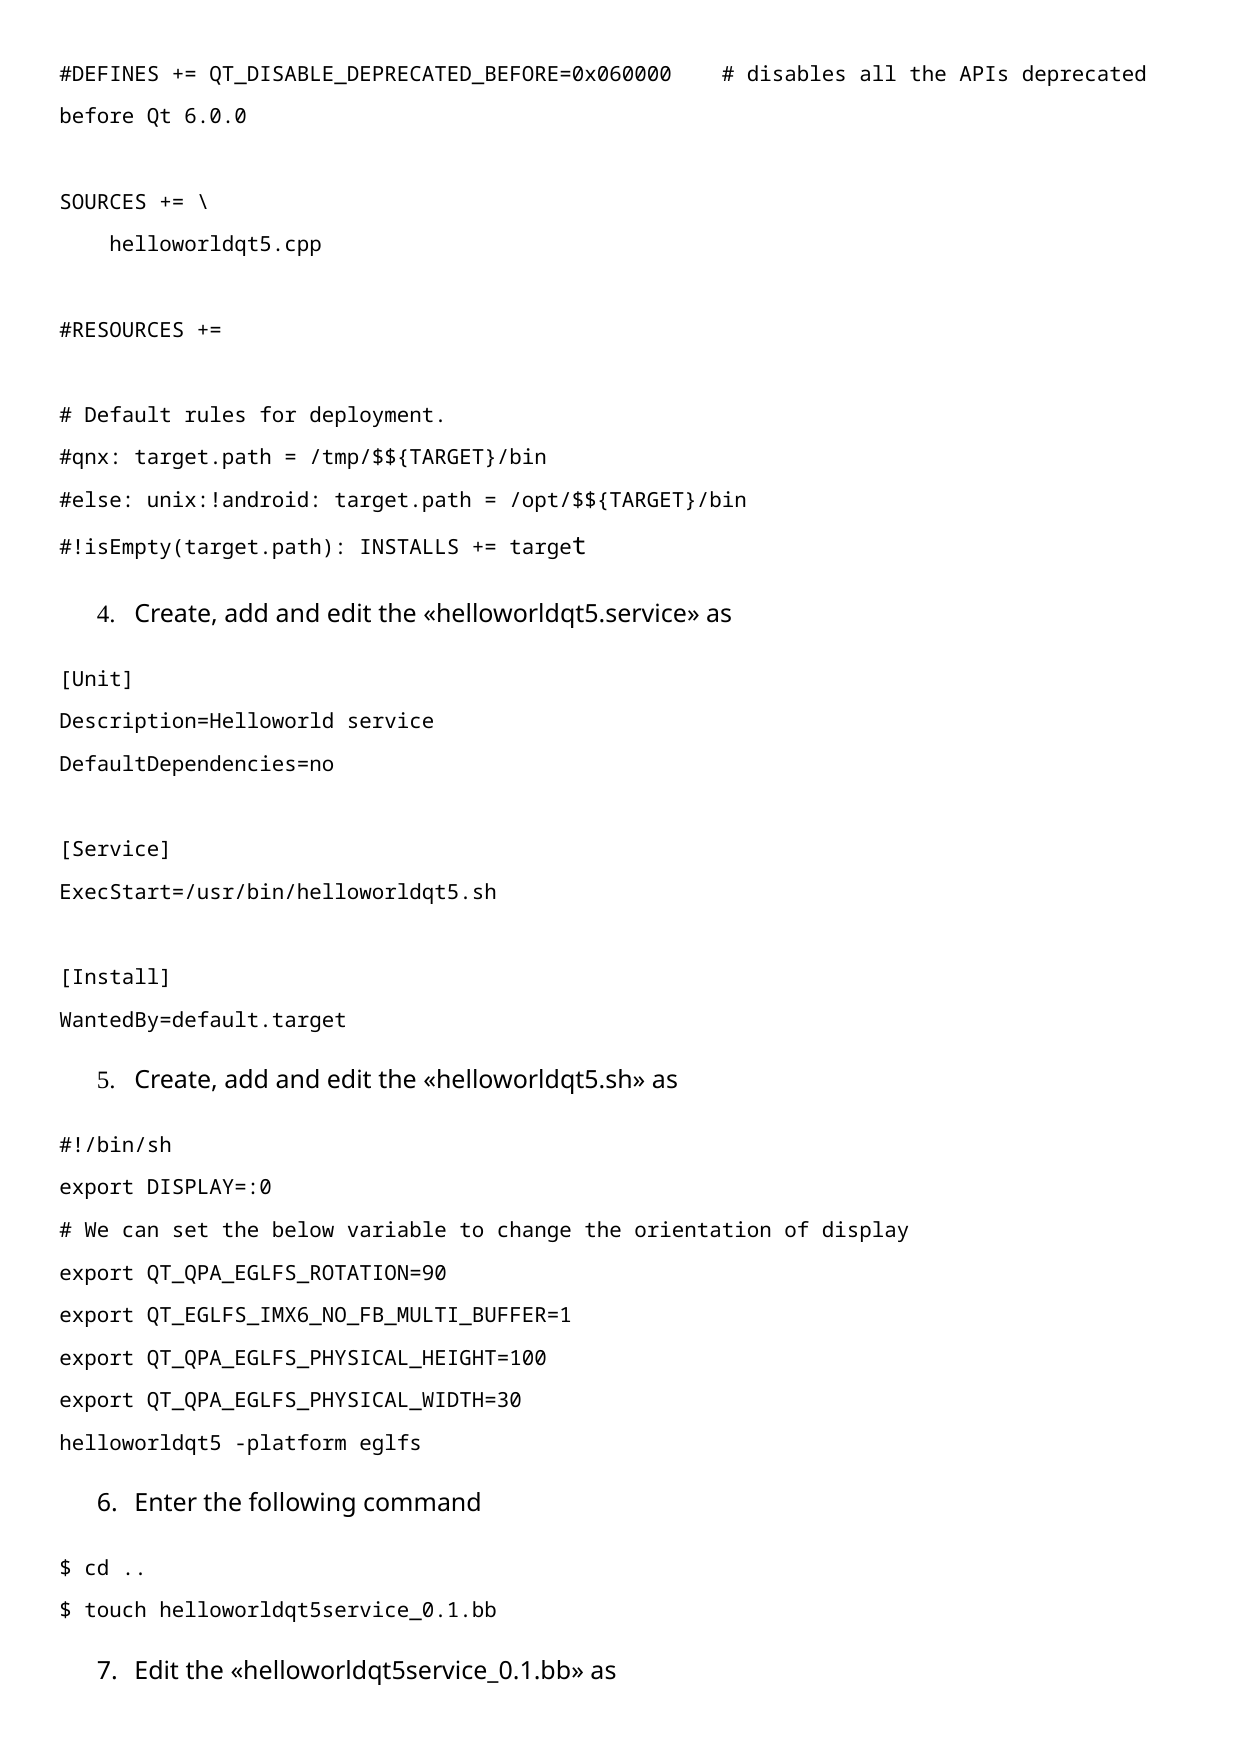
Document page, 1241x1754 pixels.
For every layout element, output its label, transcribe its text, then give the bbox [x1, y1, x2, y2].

text Description=Helloworld service [59, 707, 1181, 735]
text DefaultDependencies=no [59, 749, 1181, 778]
text [Install] [59, 962, 1181, 991]
text helloworldqt5 -platform eglfs [59, 1428, 1181, 1456]
text #else: unix:!android: target.path = /opt/$${TARGET}/bin [59, 485, 1181, 513]
text # We can set the below variable to change the orientation of display [59, 1215, 1181, 1243]
text export DISPLAY=:0 [59, 1172, 1181, 1201]
text #RESOURCES += [59, 315, 1181, 343]
text ExecStart=/usr/bin/helloworldqt5.sh [59, 877, 1181, 905]
text # Default rules for deployment. [59, 400, 1181, 428]
list Create, add and edit the «helloworldqt5.sh» as [97, 1062, 1181, 1096]
text WantedBy=default.target [59, 1005, 1181, 1033]
list Edit the «helloworldqt5service_0.1.bb» as [97, 1652, 1181, 1687]
text #DEFINES += QT_DISABLE_DEPRECATED_BEFORE=0x060000 # disables all the APIs deprecated before Qt 6.0.0 [59, 59, 1181, 130]
text export QT_EGLFS_IMX6_NO_FB_MULTI_BUFFER=1 [59, 1300, 1181, 1329]
text [Service] [59, 834, 1181, 863]
text [Unit] [59, 664, 1181, 692]
text export QT_QPA_EGLFS_PHYSICAL_HEIGHT=100 [59, 1343, 1181, 1371]
text $ touch helloworldqt5service_0.1.bb [59, 1596, 1181, 1624]
text SOURCES += \ [59, 187, 1181, 215]
text #qnx: target.path = /tmp/$${TARGET}/bin [59, 442, 1181, 471]
text helloworldqt5.cpp [59, 229, 1181, 258]
list Enter the following command [97, 1485, 1181, 1519]
text export QT_QPA_EGLFS_PHYSICAL_WIDTH=30 [59, 1385, 1181, 1414]
list Create, add and edit the «helloworldqt5.service» as [97, 596, 1181, 630]
text export QT_QPA_EGLFS_ROTATION=90 [59, 1258, 1181, 1286]
text #!/bin/sh [59, 1130, 1181, 1158]
text #!isEmpty(target.path): INSTALLS += target [59, 528, 1181, 562]
text $ cd .. [59, 1553, 1181, 1581]
